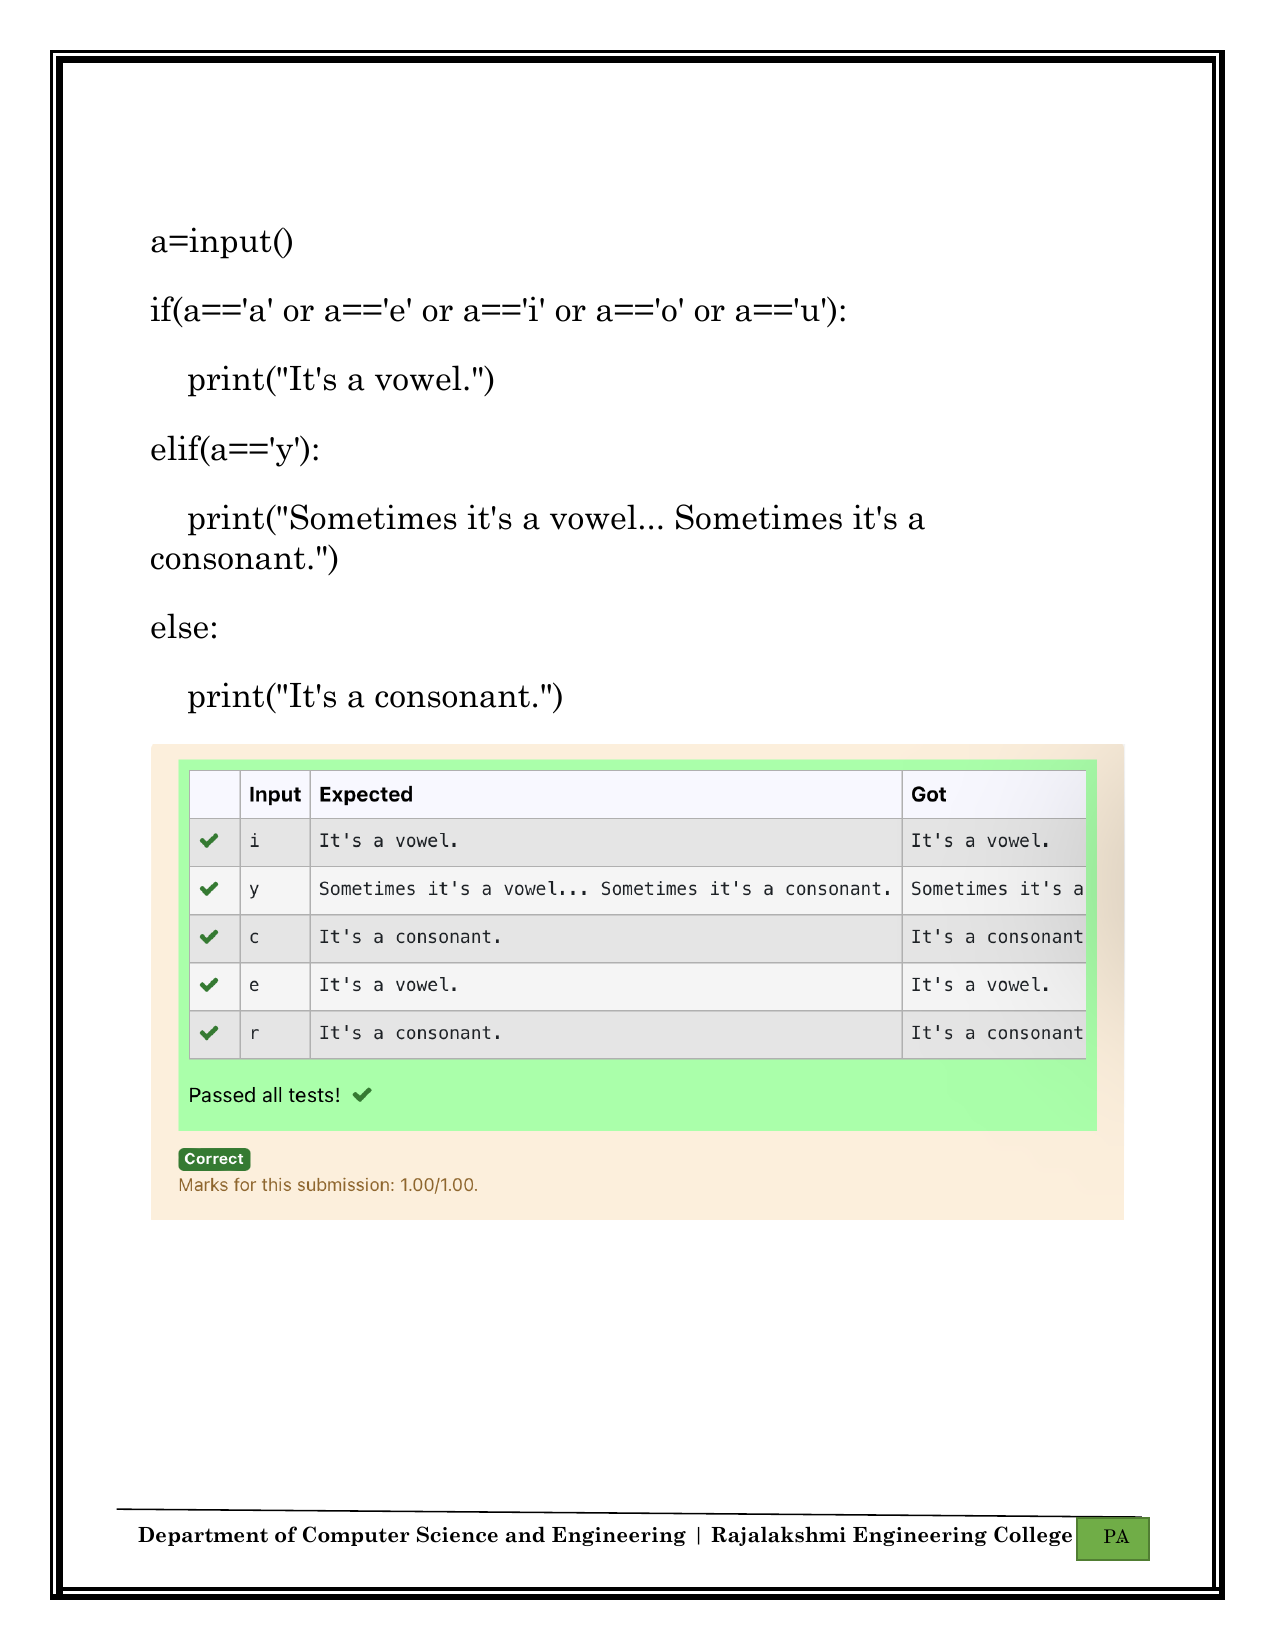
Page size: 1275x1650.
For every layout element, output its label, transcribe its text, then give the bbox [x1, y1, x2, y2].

text if(a=='a' or a=='e' or a=='i' or a=='o' or a=='u'): [150, 288, 1125, 329]
text a=input() [150, 219, 1125, 259]
text print("Sometimes it's a vowel... Sometimes it's a consonant.") [150, 496, 1125, 577]
text else: [150, 606, 1125, 646]
text print("It's a consonant.") [150, 675, 1125, 715]
text print("It's a vowel.") [150, 358, 1125, 398]
picture [150, 744, 1125, 1220]
text elif(a=='y'): [150, 427, 1125, 467]
